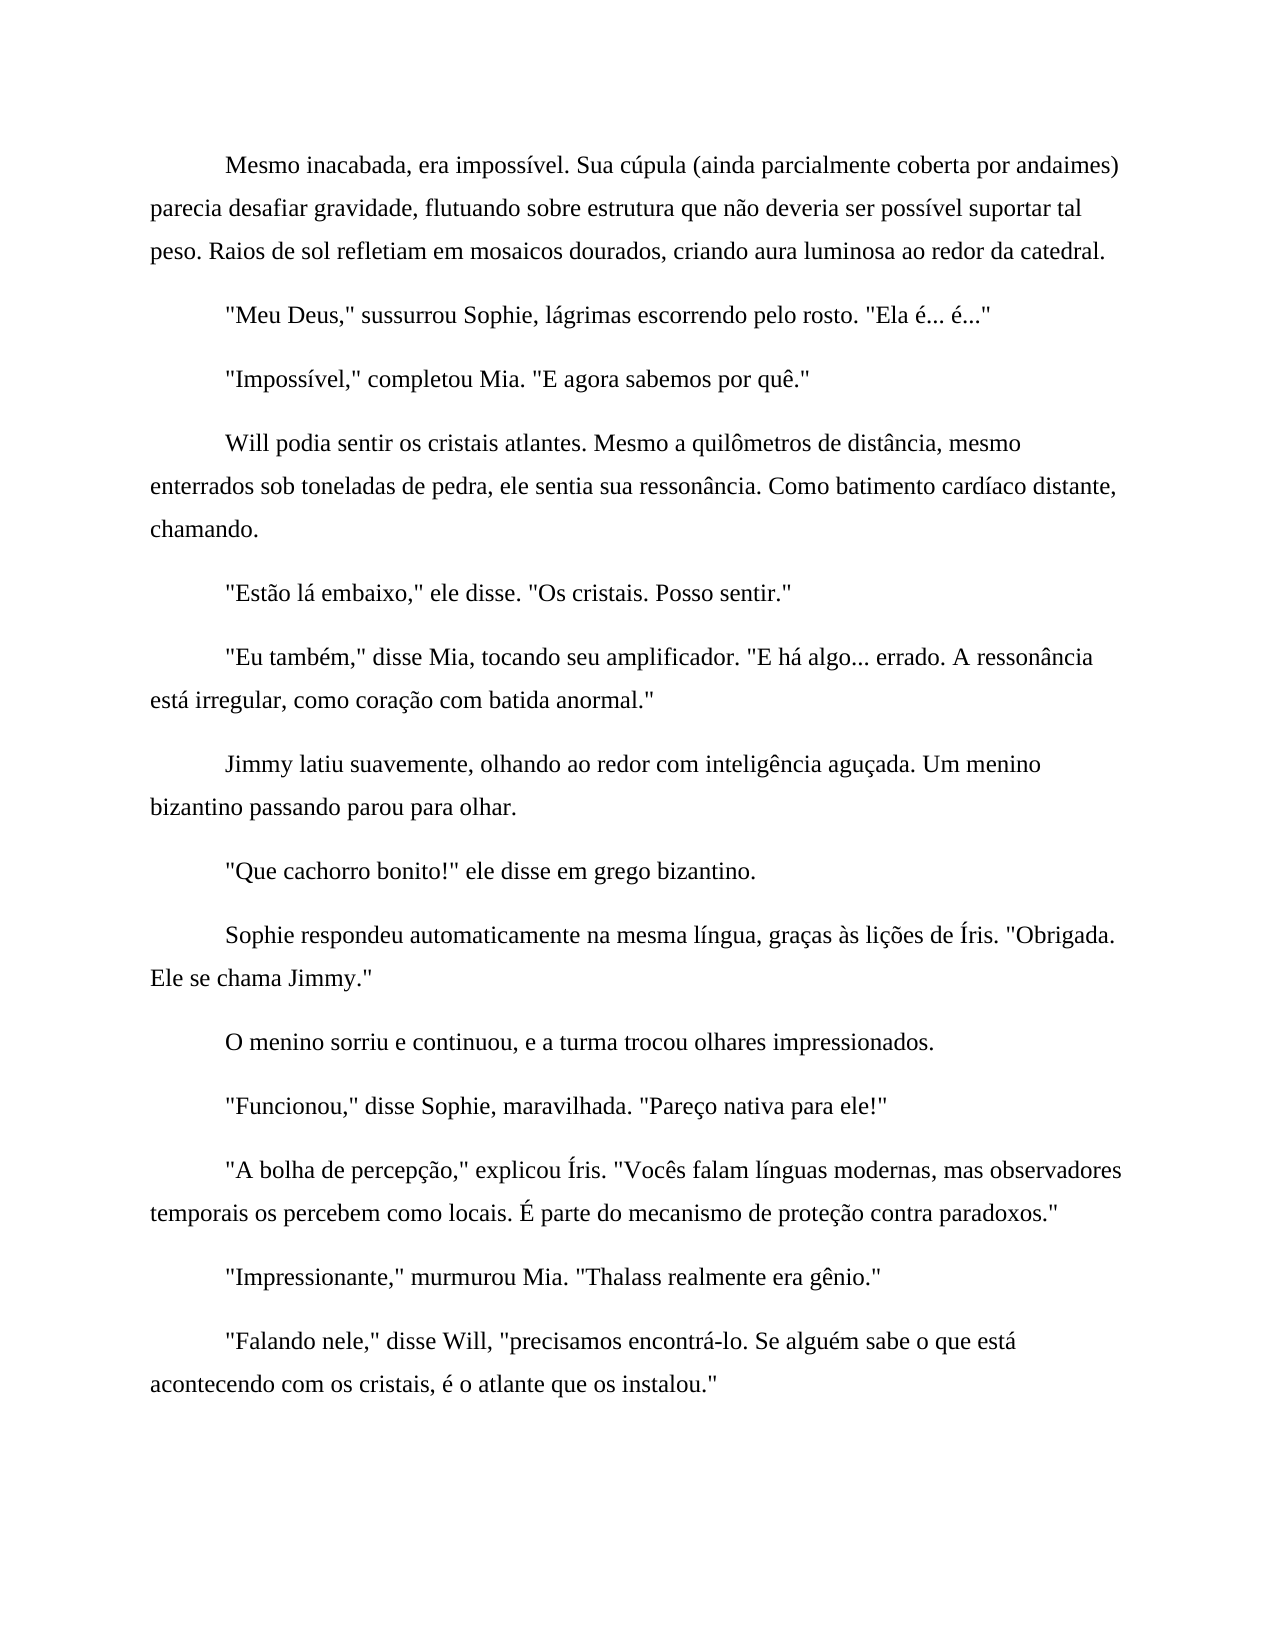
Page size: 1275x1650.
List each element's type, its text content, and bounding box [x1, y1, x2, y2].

text O menino sorriu e continuou, e a turma trocou olhares impressionados. [150, 1027, 1125, 1056]
text Mesmo inacabada, era impossível. Sua cúpula (ainda parcialmente coberta por andaimes) parecia desafiar gravidade, flutuando sobre estrutura que não deveria ser possível suportar tal peso. Raios de sol refletiam em mosaicos dourados, criando aura luminosa ao redor da catedral. [150, 150, 1125, 265]
text "Estão lá embaixo," ele disse. "Os cristais. Posso sentir." [150, 578, 1125, 607]
text "Meu Deus," sussurrou Sophie, lágrimas escorrendo pelo rosto. "Ela é... é..." [150, 300, 1125, 329]
text "Que cachorro bonito!" ele disse em grego bizantino. [150, 856, 1125, 885]
text "A bolha de percepção," explicou Íris. "Vocês falam línguas modernas, mas observadores temporais os percebem como locais. É parte do mecanismo de proteção contra paradoxos." [150, 1155, 1125, 1227]
text Sophie respondeu automaticamente na mesma língua, graças às lições de Íris. "Obrigada. Ele se chama Jimmy." [150, 920, 1125, 992]
text "Funcionou," disse Sophie, maravilhada. "Pareço nativa para ele!" [150, 1091, 1125, 1120]
text "Impossível," completou Mia. "E agora sabemos por quê." [150, 364, 1125, 393]
text "Impressionante," murmurou Mia. "Thalass realmente era gênio." [150, 1262, 1125, 1291]
text "Falando nele," disse Will, "precisamos encontrá-lo. Se alguém sabe o que está acontecendo com os cristais, é o atlante que os instalou." [150, 1326, 1125, 1398]
text Will podia sentir os cristais atlantes. Mesmo a quilômetros de distância, mesmo enterrados sob toneladas de pedra, ele sentia sua ressonância. Como batimento cardíaco distante, chamando. [150, 428, 1125, 543]
text "Eu também," disse Mia, tocando seu amplificador. "E há algo... errado. A ressonância está irregular, como coração com batida anormal." [150, 642, 1125, 714]
text Jimmy latiu suavemente, olhando ao redor com inteligência aguçada. Um menino bizantino passando parou para olhar. [150, 749, 1125, 821]
